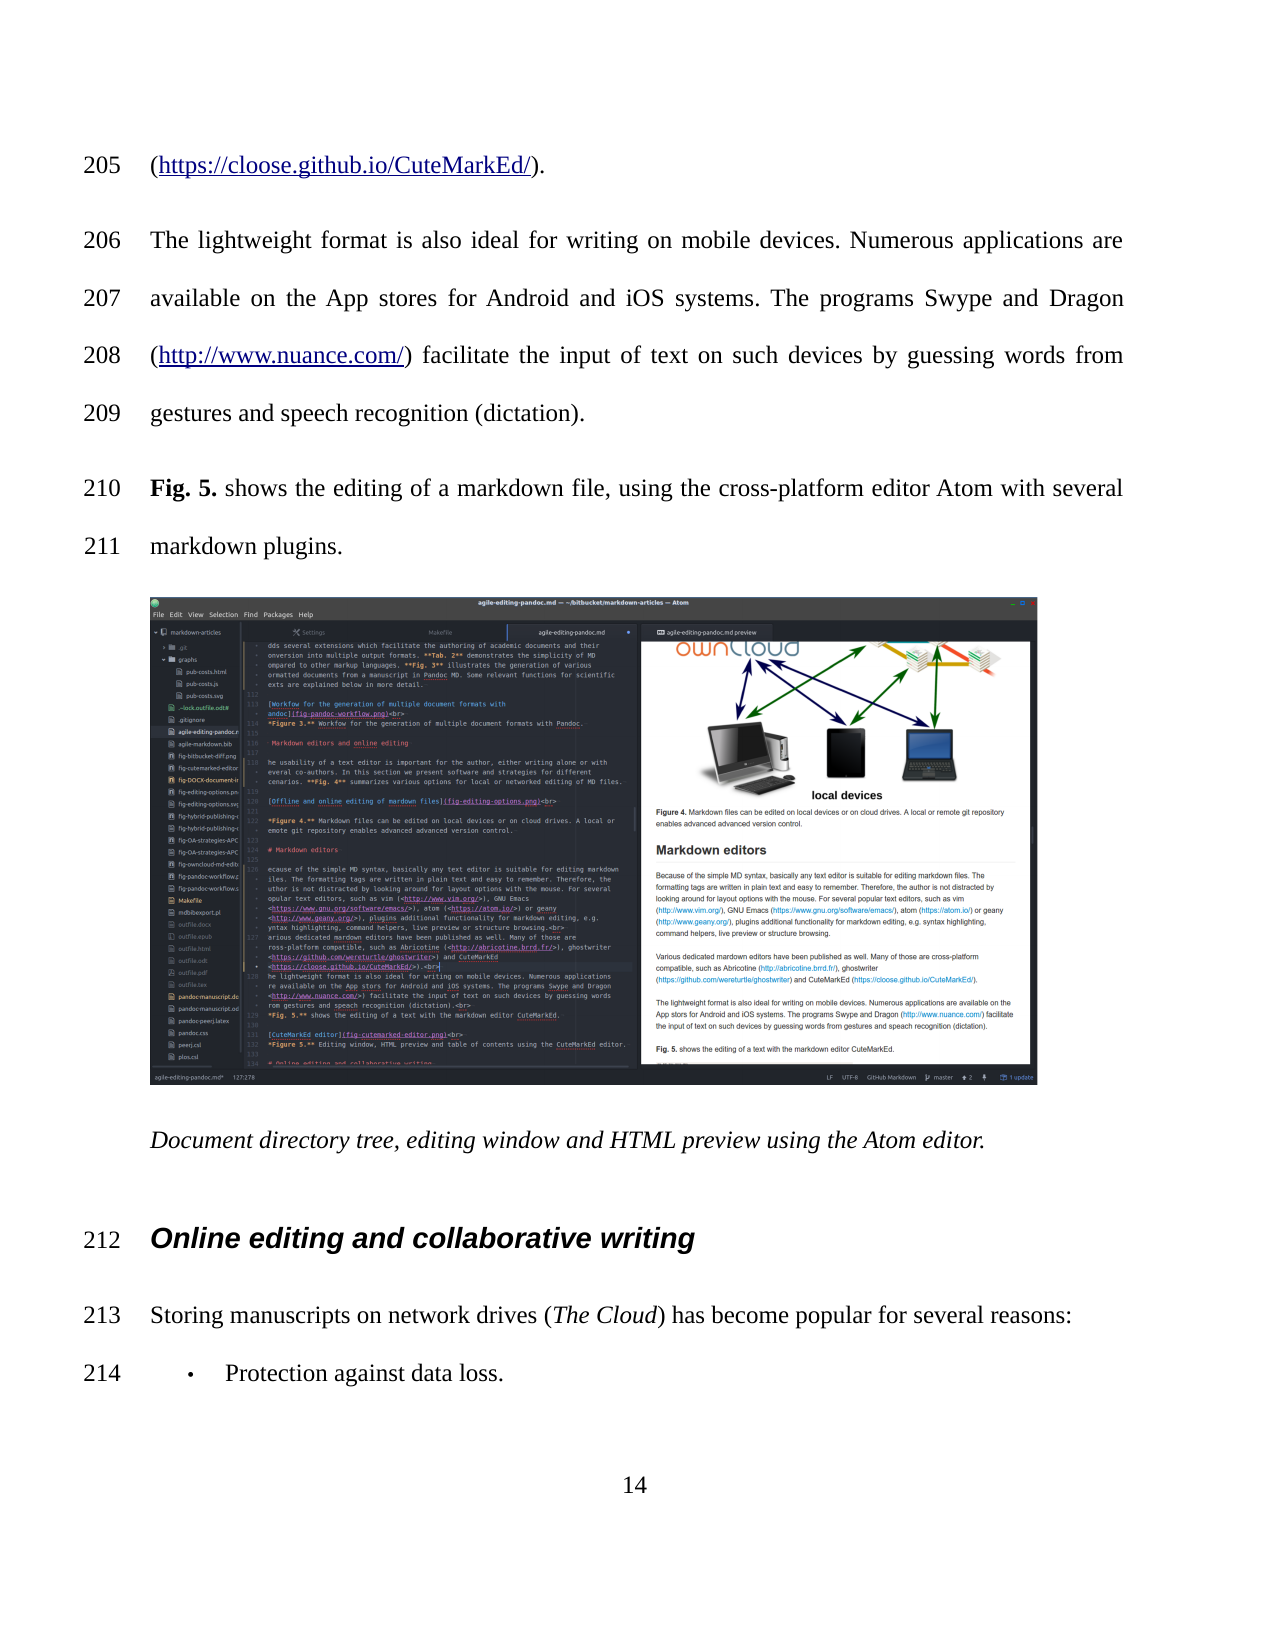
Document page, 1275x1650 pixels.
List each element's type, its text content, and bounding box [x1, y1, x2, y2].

subtitle Online editing and collaborative writing [150, 1221, 1125, 1254]
text Document directory tree, editing window and HTML preview using the Atom editor. [150, 1126, 1125, 1154]
text The lightweight format is also ideal for writing on mobile devices. Numerous applications are available on the App stores for Android and iOS systems. The programs Swype and Dragon (http://www.nuance.com/) facilitate the input of text on such devices by guessing words from gestures and speech recognition (dictation). [150, 225, 1125, 427]
text Fig. 5. shows the editing of a markdown file, using the cross-platform editor Atom with several markdown plugins. [150, 473, 1125, 559]
list Protection against data loss. [187, 1358, 1125, 1386]
picture [150, 597, 1038, 1085]
text (https://cloose.github.io/CuteMarkEd/). [150, 150, 1125, 179]
text Storing manuscripts on network drives (The Cloud) has become popular for several reasons: [150, 1300, 1125, 1329]
